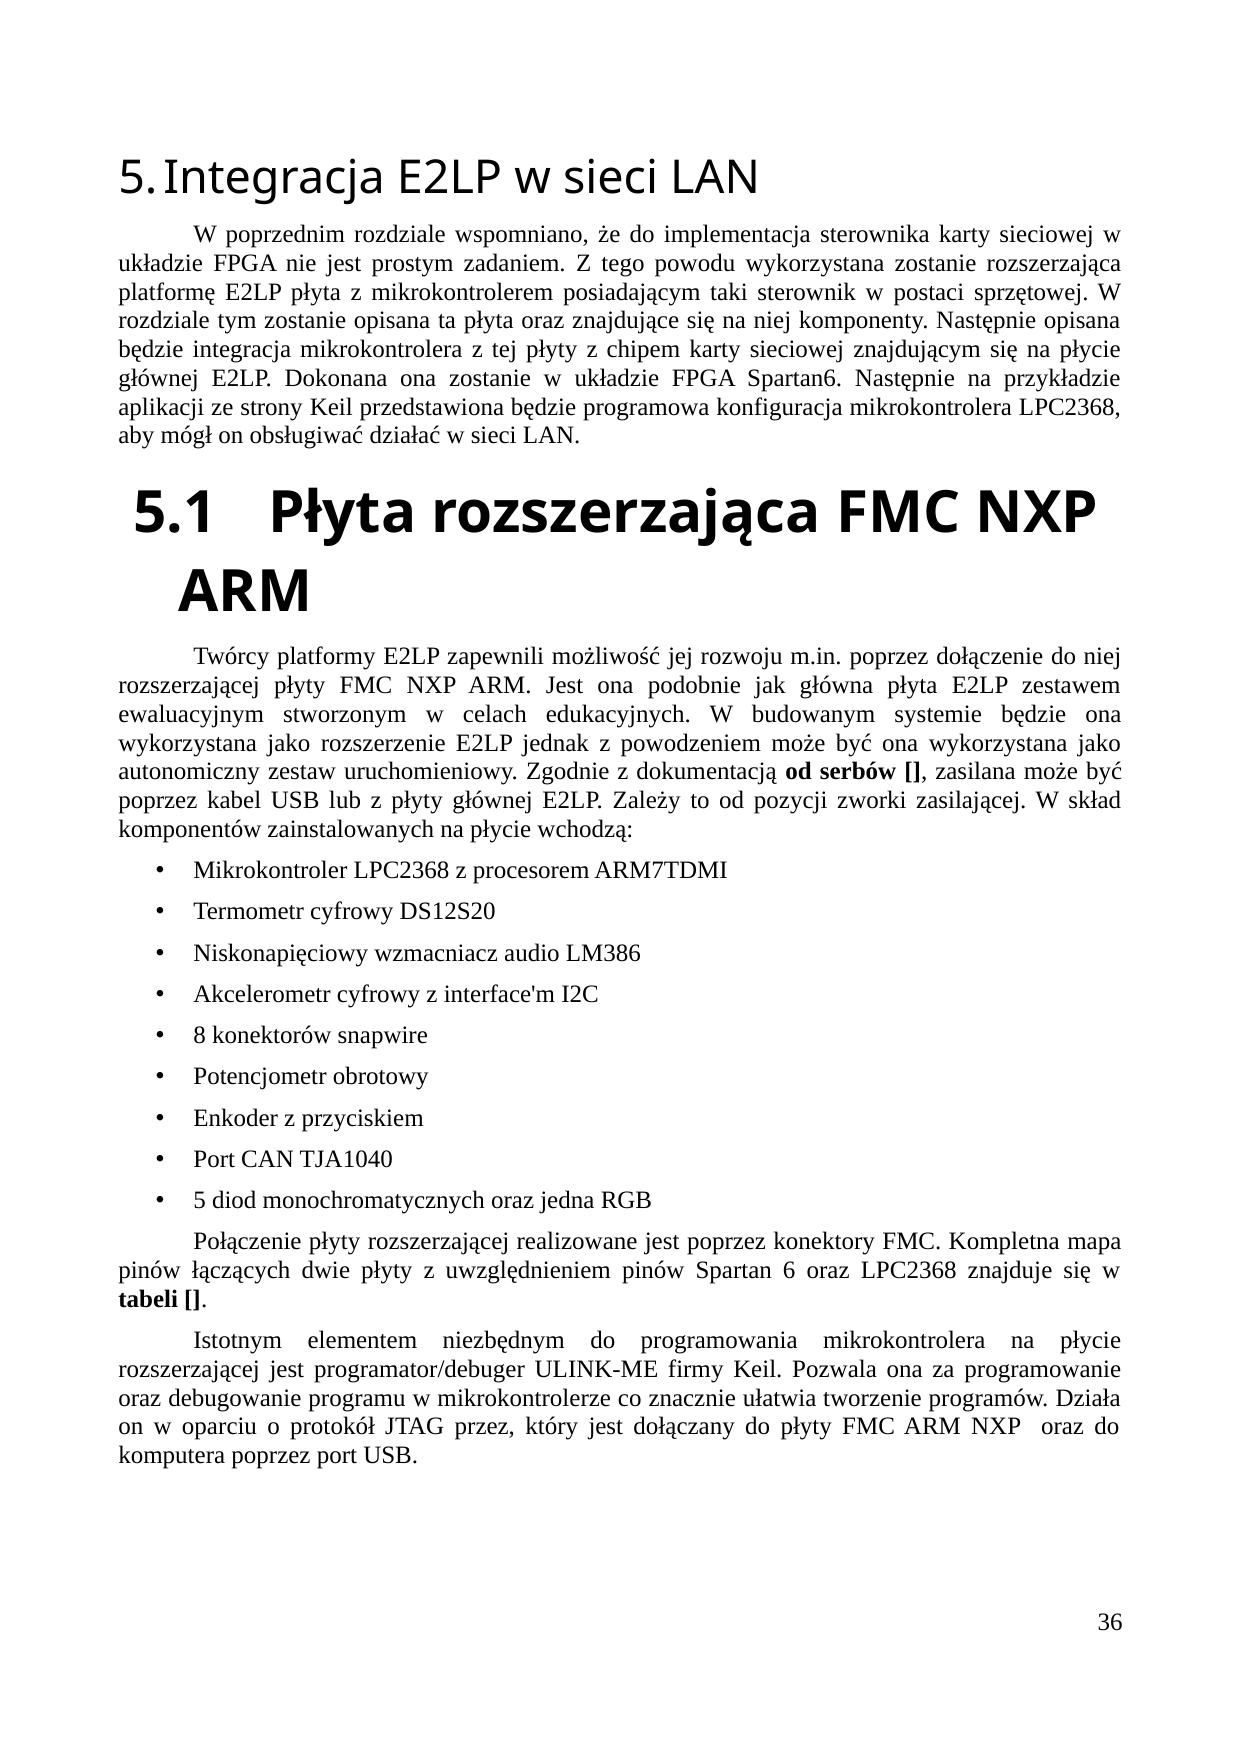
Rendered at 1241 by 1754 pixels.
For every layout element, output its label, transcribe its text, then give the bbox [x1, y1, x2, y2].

list 5 diod monochromatycznych oraz jedna RGB [156, 1185, 1122, 1214]
subtitle Integracja E2LP w sieci LAN [118, 143, 1122, 207]
text W poprzednim rozdziale wspomniano, że do implementacja sterownika karty sieciowej w układzie FPGA nie jest prostym zadaniem. Z tego powodu wykorzystana zostanie rozszerzająca platformę E2LP płyta z mikrokontrolerem posiadającym taki sterownik w postaci sprzętowej. W rozdziale tym zostanie opisana ta płyta oraz znajdujące się na niej komponenty. Następnie opisana będzie integracja mikrokontrolera z tej płyty z chipem karty sieciowej znajdującym się na płycie głównej E2LP. Dokonana ona zostanie w układzie FPGA Spartan6. Następnie na przykładzie aplikacji ze strony Keil przedstawiona będzie programowa konfiguracja mikrokontrolera LPC2368, aby mógł on obsługiwać działać w sieci LAN. [118, 219, 1122, 449]
list 8 konektorów snapwire [156, 1020, 1122, 1049]
list Mikrokontroler LPC2368 z procesorem ARM7TDMI [156, 855, 1122, 884]
list Akcelerometr cyfrowy z interface'm I2C [156, 979, 1122, 1008]
text Połączenie płyty rozszerzającej realizowane jest poprzez konektory FMC. Kompletna mapa pinów łączących dwie płyty z uwzględnieniem pinów Spartan 6 oraz LPC2368 znajduje się w tabeli []. [118, 1226, 1122, 1313]
list Enkoder z przyciskiem [156, 1103, 1122, 1131]
text Twórcy platformy E2LP zapewnili możliwość jej rozwoju m.in. poprzez dołączenie do niej rozszerzającej płyty FMC NXP ARM. Jest ona podobnie jak główna płyta E2LP zestawem ewaluacyjnym stworzonym w celach edukacyjnych. W budowanym systemie będzie ona wykorzystana jako rozszerzenie E2LP jednak z powodzeniem może być ona wykorzystana jako autonomiczny zestaw uruchomieniowy. Zgodnie z dokumentacją od serbów [], zasilana może być poprzez kabel USB lub z płyty głównej E2LP. Zależy to od pozycji zworki zasilającej. W skład komponentów zainstalowanych na płycie wchodzą: [118, 641, 1122, 843]
list Potencjometr obrotowy [156, 1061, 1122, 1090]
list Niskonapięciowy wzmacniacz audio LM386 [156, 938, 1122, 966]
text Istotnym elementem niezbędnym do programowania mikrokontrolera na płycie rozszerzającej jest programator/debuger ULINK-ME firmy Keil. Pozwala ona za programowanie oraz debugowanie programu w mikrokontrolerze co znacznie ułatwia tworzenie programów. Działa on w oparciu o protokół JTAG przez, który jest dołączany do płyty FMC ARM NXP oraz do komputera poprzez port USB. [118, 1325, 1122, 1469]
list Port CAN TJA1040 [156, 1144, 1122, 1173]
list Termometr cyfrowy DS12S20 [156, 896, 1122, 925]
subtitle Płyta rozszerzająca FMC NXP ARM [118, 470, 1122, 629]
